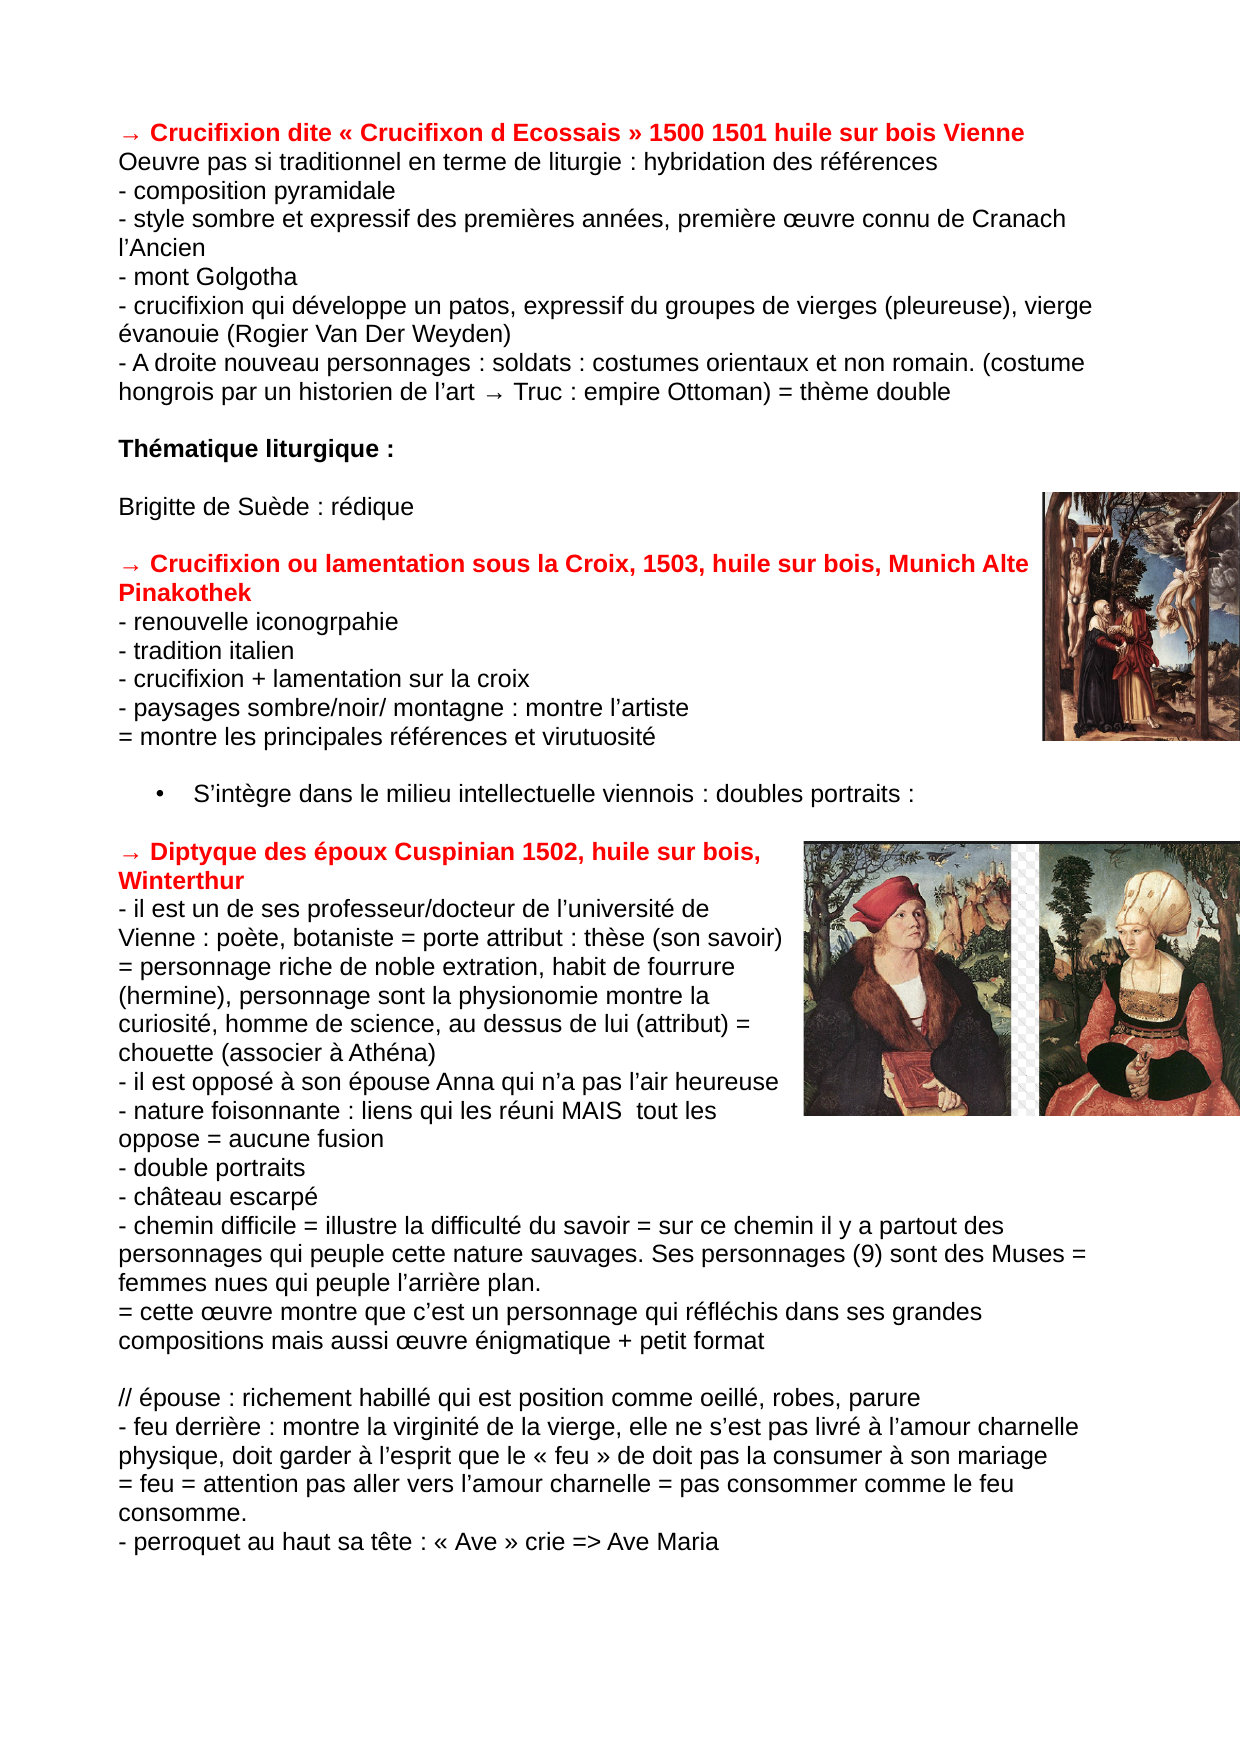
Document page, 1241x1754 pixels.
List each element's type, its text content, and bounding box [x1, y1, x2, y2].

text - perroquet au haut sa tête : « Ave » crie => Ave Maria [118, 1527, 1122, 1556]
text Brigitte de Suède : rédique [118, 492, 1042, 521]
text - château escarpé [118, 1182, 1122, 1211]
text - crucifixion + lamentation sur la croix [118, 664, 1042, 693]
list S’intègre dans le milieu intellectuelle viennois : doubles portraits : [156, 779, 1122, 808]
picture [803, 841, 1240, 1116]
text - mont Golgotha [118, 262, 1122, 291]
text Thématique liturgique : [118, 434, 1122, 463]
text - il est opposé à son épouse Anna qui n’a pas l’air heureuse [118, 1067, 803, 1096]
text - nature foisonnante : liens qui les réuni MAIS tout les oppose = aucune fusion [118, 1096, 1122, 1153]
text - style sombre et expressif des premières années, première œuvre connu de Cranach l’Ancien [118, 204, 1122, 262]
text → Diptyque des époux Cuspinian 1502, huile sur bois, Winterthur [118, 837, 1122, 894]
text - crucifixion qui développe un patos, expressif du groupes de vierges (pleureuse), vierge évanouie (Rogier Van Der Weyden) [118, 291, 1122, 348]
text - renouvelle iconogrpahie [118, 607, 1042, 636]
text → Crucifixion ou lamentation sous la Croix, 1503, huile sur bois, Munich Alte Pinakothek [118, 549, 1042, 607]
text // épouse : richement habillé qui est position comme oeillé, robes, parure [118, 1383, 1122, 1412]
text = feu = attention pas aller vers l’amour charnelle = pas consommer comme le feu consomme. [118, 1469, 1122, 1527]
text - feu derrière : montre la virginité de la vierge, elle ne s’est pas livré à l’amour charnelle physique, doit garder à l’esprit que le « feu » de doit pas la consumer à son mariage [118, 1412, 1122, 1469]
text - paysages sombre/noir/ montagne : montre l’artiste [118, 693, 1042, 722]
text - chemin difficile = illustre la difficulté du savoir = sur ce chemin il y a partout des personnages qui peuple cette nature sauvages. Ses personnages (9) sont des Muses = femmes nues qui peuple l’arrière plan. [118, 1211, 1122, 1297]
text - double portraits [118, 1153, 1122, 1182]
text = cette œuvre montre que c’est un personnage qui réfléchis dans ses grandes compositions mais aussi œuvre énigmatique + petit format [118, 1297, 1122, 1354]
text Oeuvre pas si traditionnel en terme de liturgie : hybridation des références [118, 147, 1122, 176]
text = montre les principales références et virutuosité [118, 722, 1122, 751]
text → Crucifixion dite « Crucifixon d Ecossais » 1500 1501 huile sur bois Vienne [118, 118, 1122, 147]
text - il est un de ses professeur/docteur de l’université de Vienne : poète, botaniste = porte attribut : thèse (son savoir) = personnage riche de noble extration, habit de fourrure (hermine), personnage sont la physionomie montre la curiosité, homme de science, au dessus de lui (attribut) = chouette (associer à Athéna) [118, 894, 803, 1067]
text - tradition italien [118, 636, 1042, 664]
text - composition pyramidale [118, 176, 1122, 204]
text - A droite nouveau personnages : soldats : costumes orientaux et non romain. (costume hongrois par un historien de l’art → Truc : empire Ottoman) = thème double [118, 348, 1122, 406]
picture [1042, 492, 1240, 741]
